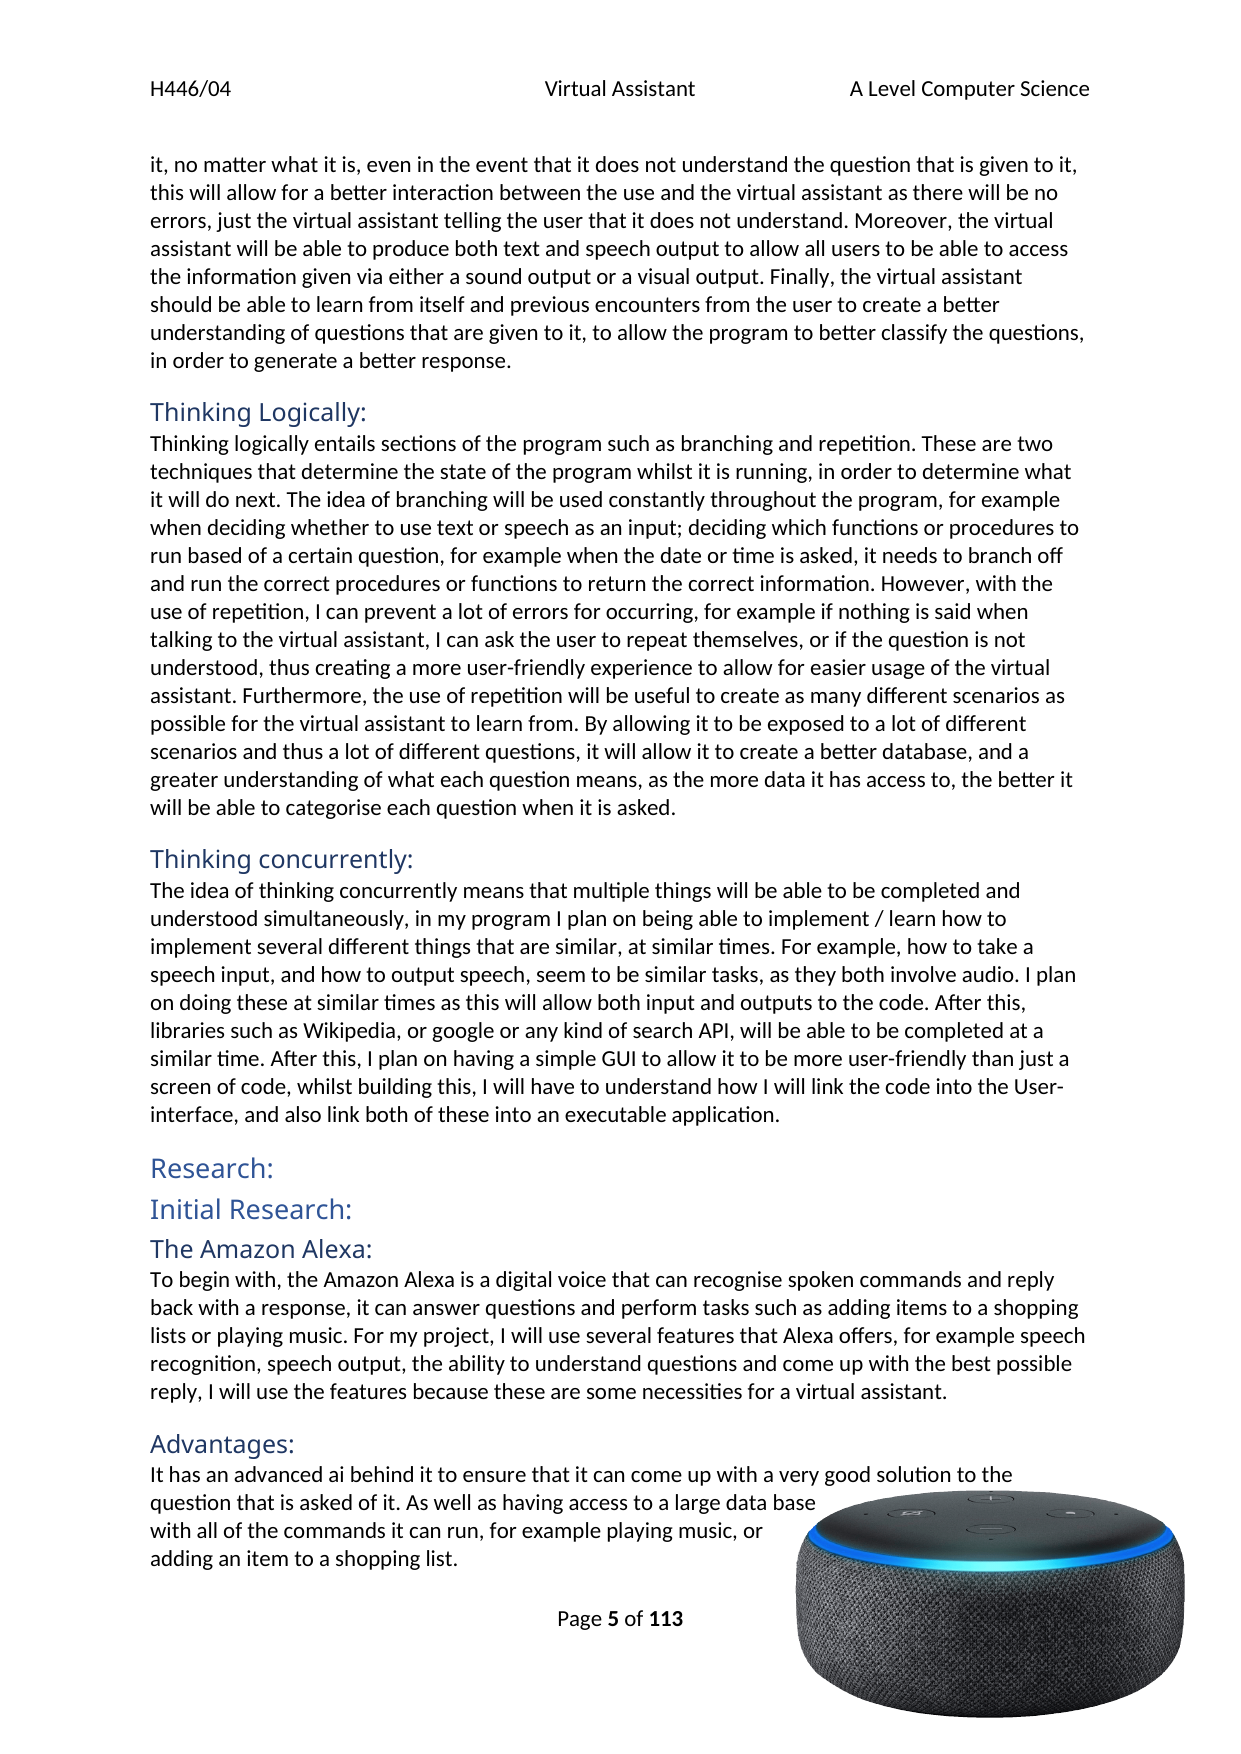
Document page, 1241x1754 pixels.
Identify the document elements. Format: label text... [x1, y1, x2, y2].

subtitle Thinking concurrently: [150, 842, 1090, 876]
subtitle Thinking Logically: [150, 395, 1090, 429]
subtitle The Amazon Alexa: [150, 1231, 1090, 1265]
text it, no matter what it is, even in the event that it does not understand the question that is given to it, this will allow for a better interaction between the use and the virtual assistant as there will be no errors, just the virtual assistant telling the user that it does not understand. Moreover, the virtual assistant will be able to produce both text and speech output to allow all users to be able to access the information given via either a sound output or a visual output. Finally, the virtual assistant should be able to learn from itself and previous encounters from the user to create a better understanding of questions that are given to it, to allow the program to better classify the questions, in order to generate a better response. [150, 150, 1090, 374]
text Thinking logically entails sections of the program such as branching and repetition. These are two techniques that determine the state of the program whilst it is running, in order to determine what it will do next. The idea of branching will be used constantly throughout the program, for example when deciding whether to use text or speech as an input; deciding which functions or procedures to run based of a certain question, for example when the date or time is asked, it needs to branch off and run the correct procedures or functions to return the correct information. However, with the use of repetition, I can prevent a lot of errors for occurring, for example if nothing is said when talking to the virtual assistant, I can ask the user to repeat themselves, or if the question is not understood, thus creating a more user-friendly experience to allow for easier usage of the virtual assistant. Furthermore, the use of repetition will be useful to create as many different scenarios as possible for the virtual assistant to learn from. By allowing it to be exposed to a lot of different scenarios and thus a lot of different questions, it will allow it to create a better database, and a greater understanding of what each question means, as the more data it has access to, the better it will be able to categorise each question when it is asked. [150, 429, 1090, 821]
subtitle Initial Research: [150, 1190, 1090, 1227]
text It has an advanced ai behind it to ensure that it can come up with a very good solution to the question that is asked of it. As well as having access to a large data base with all of the commands it can run, for example playing music, or adding an item to a shopping list. [150, 1460, 1090, 1572]
subtitle Advantages: [150, 1426, 1090, 1460]
text The idea of thinking concurrently means that multiple things will be able to be completed and understood simultaneously, in my program I plan on being able to implement / learn how to implement several different things that are similar, at similar times. For example, how to take a speech input, and how to output speech, seem to be similar tasks, as they both involve audio. I plan on doing these at similar times as this will allow both input and outputs to the code. After this, libraries such as Wikipedia, or google or any kind of search API, will be able to be completed at a similar time. After this, I plan on having a simple GUI to allow it to be more user-friendly than just a screen of code, whilst building this, I will have to understand how I will link the code into the User-interface, and also link both of these into an executable application. [150, 876, 1090, 1128]
text To begin with, the Amazon Alexa is a digital voice that can recognise spoken commands and reply back with a response, it can answer questions and perform tasks such as adding items to a shopping lists or playing music. For my project, I will use several features that Alexa offers, for example speech recognition, speech output, the ability to understand questions and come up with the best possible reply, I will use the features because these are some necessities for a virtual assistant. [150, 1265, 1090, 1406]
subtitle Research: [150, 1149, 1090, 1186]
